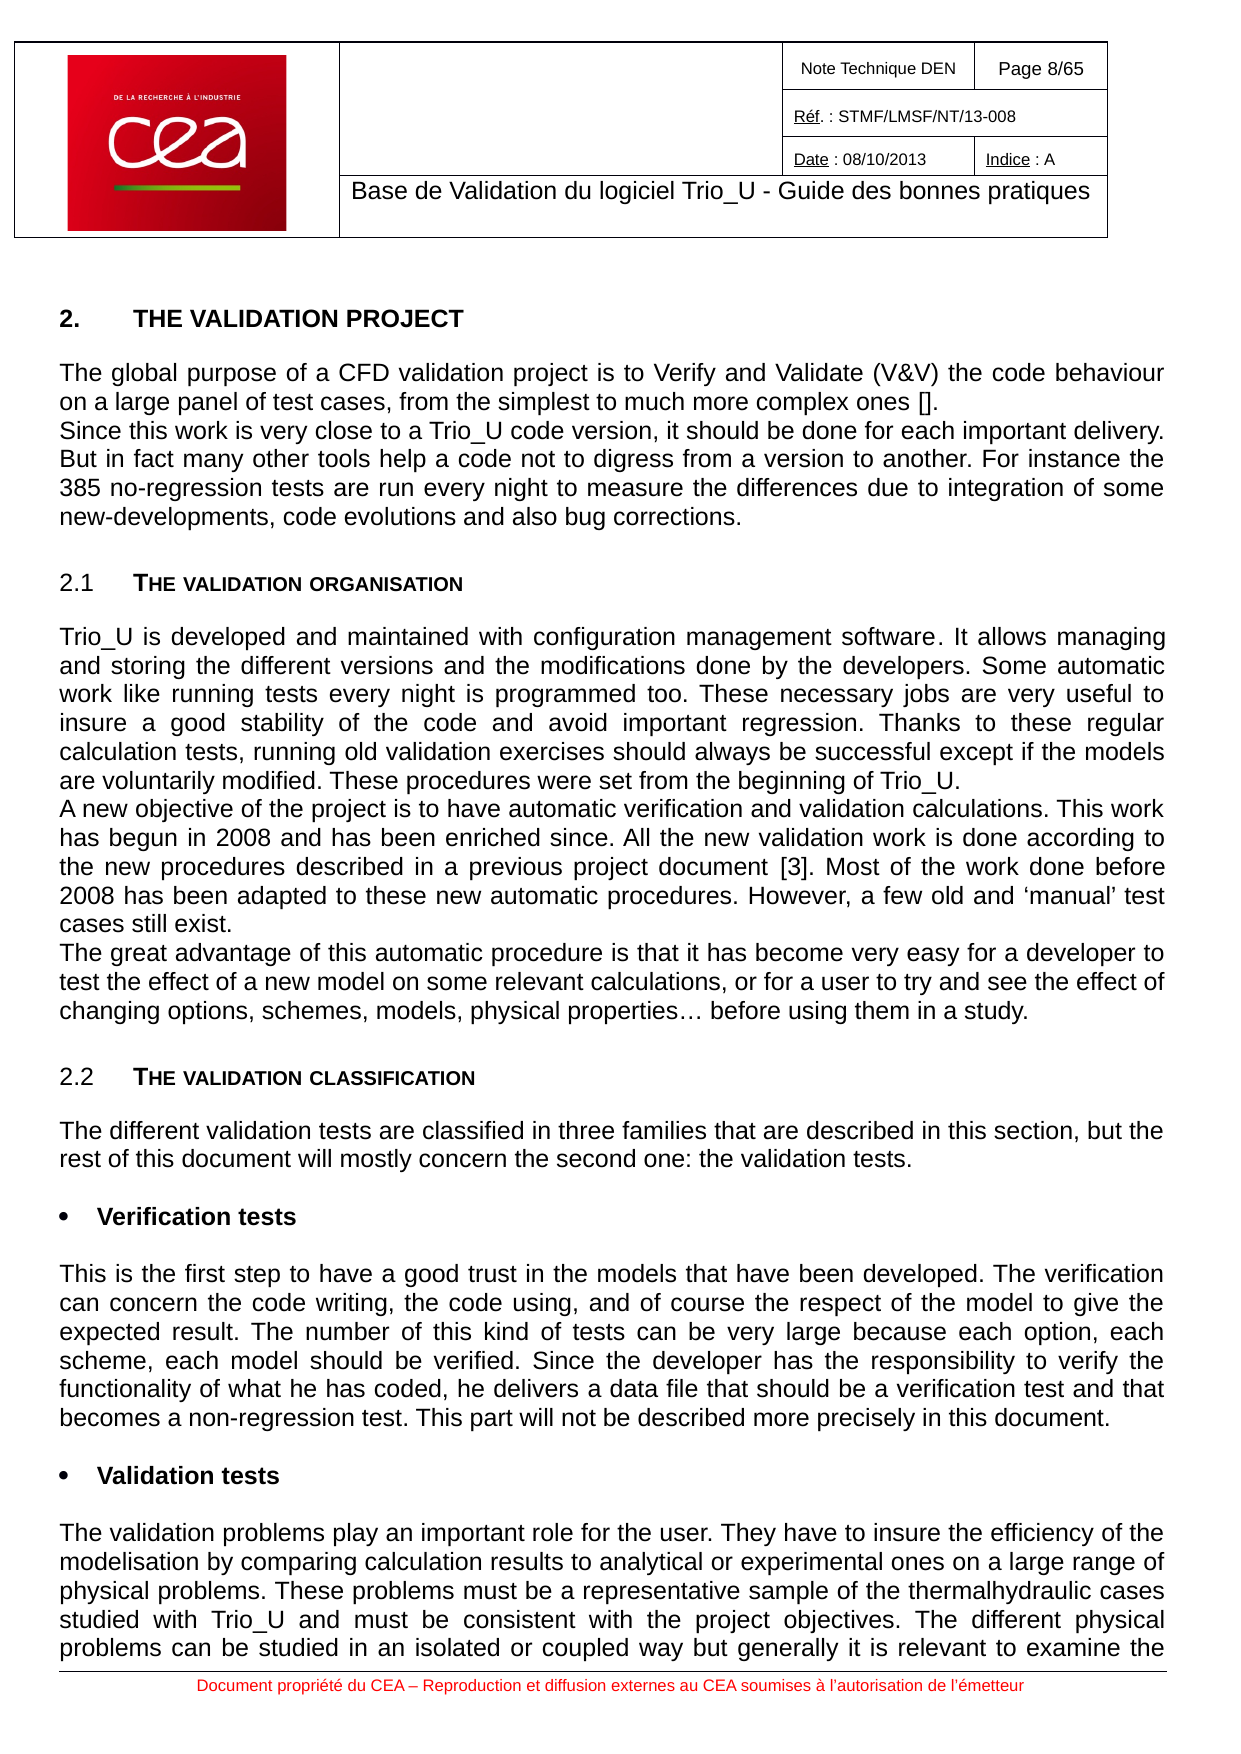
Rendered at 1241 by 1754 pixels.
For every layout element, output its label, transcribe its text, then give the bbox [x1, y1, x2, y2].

text The validation problems play an important role for the user. They have to insure the efficiency of the modelisation by comparing calculation results to analytical or experimental ones on a large range of physical problems. These problems must be a representative sample of the thermalhydraulic cases studied with Trio_U and must be consistent with the project objectives. The different physical problems can be studied in an isolated or coupled way but generally it is relevant to examine the [59, 1518, 1167, 1662]
text Trio_U is developed and maintained with configuration management software. It allows managing and storing the different versions and the modifications done by the developers. Some automatic work like running tests every night is programmed too. These necessary jobs are very useful to insure a good stability of the code and avoid important regression. Thanks to these regular calculation tests, running old validation exercises should always be successful except if the models are voluntarily modified. These procedures were set from the beginning of Trio_U. [59, 622, 1167, 794]
text The different validation tests are classified in three families that are described in this section, but the rest of this document will mostly concern the second one: the validation tests. [59, 1116, 1167, 1173]
picture [67, 55, 287, 231]
subtitle The validation project [59, 304, 1167, 333]
subtitle The validation organisation [59, 568, 1167, 597]
text Since this work is very close to a Trio_U code version, it should be done for each important delivery. But in fact many other tools help a code not to digress from a version to another. For instance the 385 no-regression tests are run every night to measure the differences due to integration of some new-developments, code evolutions and also bug corrections. [59, 416, 1167, 531]
text This is the first step to have a good trust in the models that have been developed. The verification can concern the code writing, the code using, and of course the respect of the model to give the expected result. The number of this kind of tests can be very large because each option, each scheme, each model should be verified. Since the developer has the responsibility to verify the functionality of what he has coded, he delivers a data file that should be a verification test and that becomes a non-regression test. This part will not be described more precisely in this document. [59, 1259, 1167, 1432]
subtitle The validation classification [59, 1062, 1167, 1091]
list Verification tests [59, 1202, 1167, 1231]
text The global purpose of a CFD validation project is to Verify and Validate (V&V) the code behaviour on a large panel of test cases, from the simplest to much more complex ones 2]. [59, 358, 1167, 416]
text The great advantage of this automatic procedure is that it has become very easy for a developer to test the effect of a new model on some relevant calculations, or for a user to try and see the effect of changing options, schemes, models, physical properties… before using them in a study. [59, 938, 1167, 1024]
text A new objective of the project is to have automatic verification and validation calculations. This work has begun in 2008 and has been enriched since. All the new validation work is done according to the new procedures described in a previous project document [3]. Most of the work done before 2008 has been adapted to these new automatic procedures. However, a few old and ‘manual’ test cases still exist. [59, 794, 1167, 938]
list Validation tests [59, 1461, 1167, 1489]
